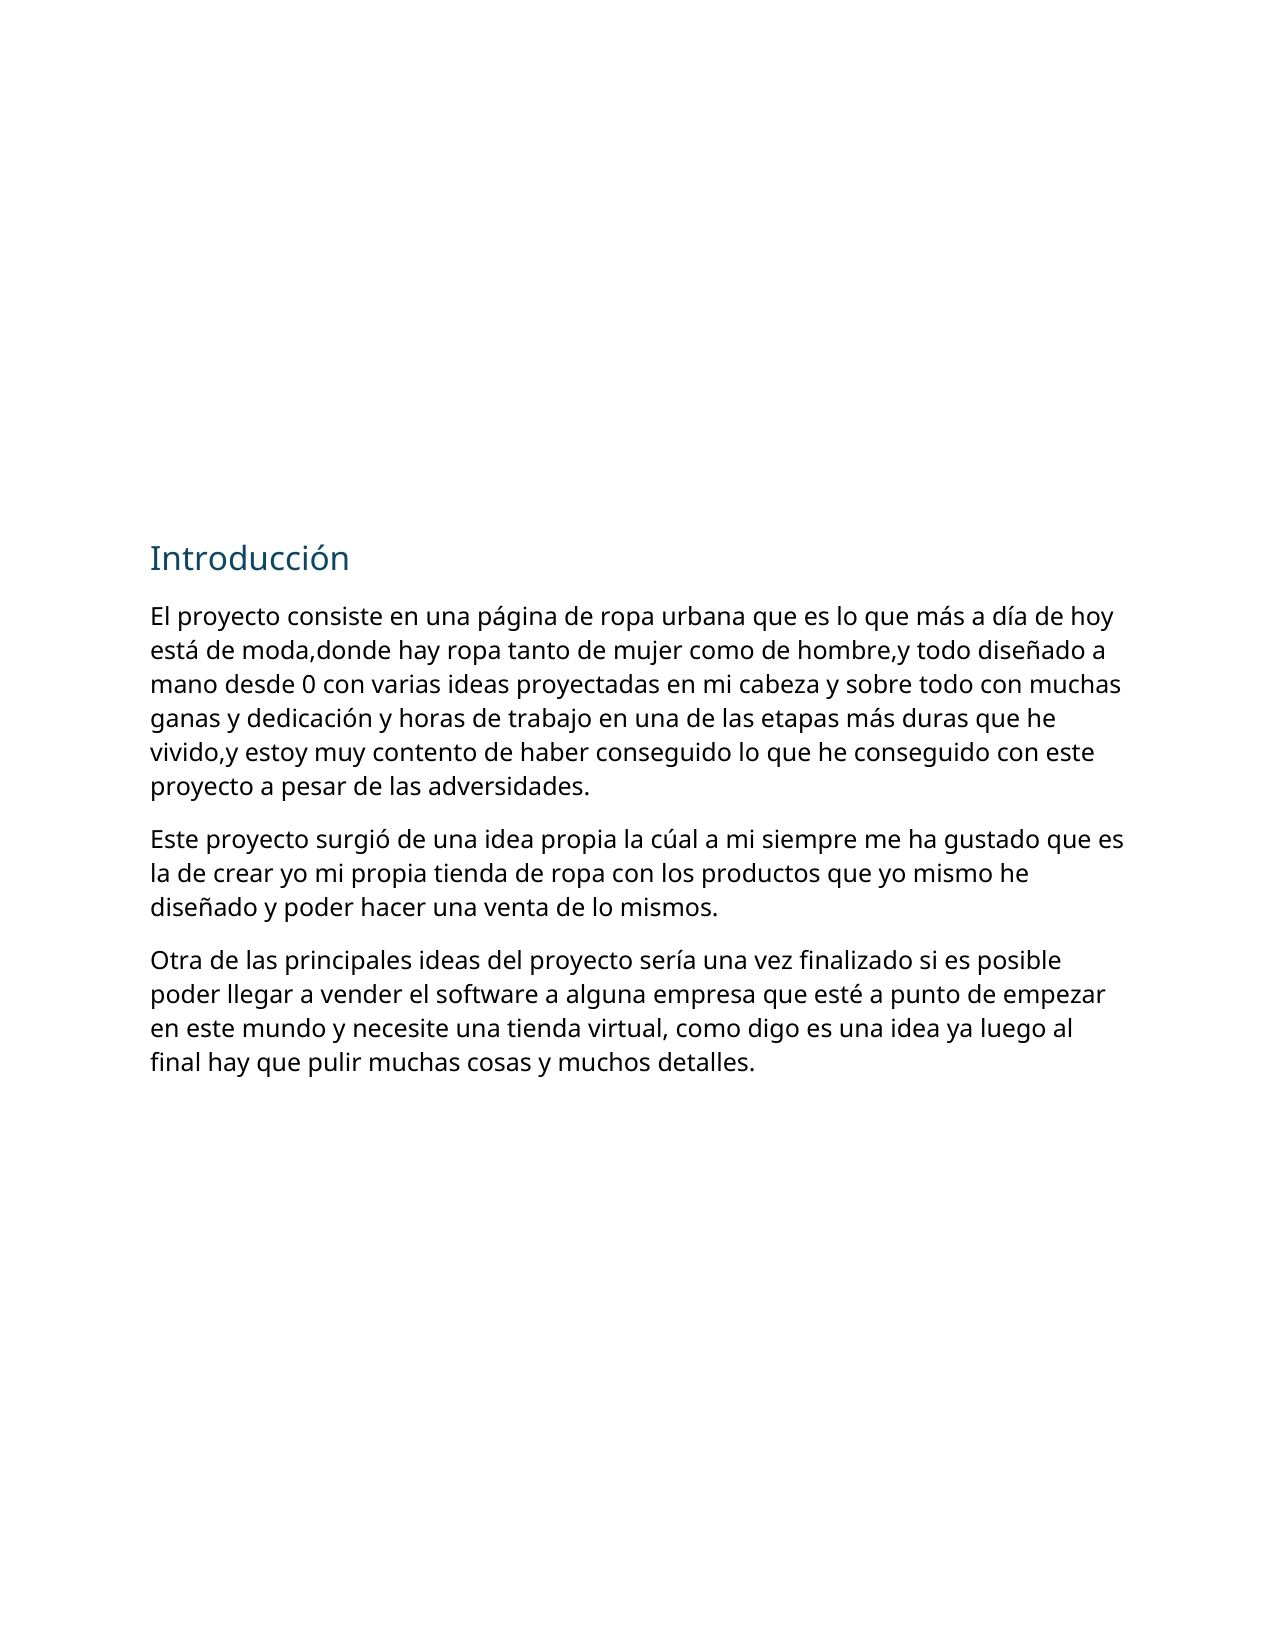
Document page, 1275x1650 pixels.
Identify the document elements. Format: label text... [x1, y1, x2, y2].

text El proyecto consiste en una página de ropa urbana que es lo que más a día de hoy está de moda,donde hay ropa tanto de mujer como de hombre,y todo diseñado a mano desde 0 con varias ideas proyectadas en mi cabeza y sobre todo con muchas ganas y dedicación y horas de trabajo en una de las etapas más duras que he vivido,y estoy muy contento de haber conseguido lo que he conseguido con este proyecto a pesar de las adversidades. [150, 598, 1125, 803]
text Este proyecto surgió de una idea propia la cúal a mi siempre me ha gustado que es la de crear yo mi propia tienda de ropa con los productos que yo mismo he diseñado y poder hacer una venta de lo mismos. [150, 822, 1125, 924]
text Otra de las principales ideas del proyecto sería una vez finalizado si es posible poder llegar a vender el software a alguna empresa que esté a punto de empezar en este mundo y necesite una tienda virtual, como digo es una idea ya luego al final hay que pulir muchas cosas y muchos detalles. [150, 942, 1125, 1079]
subtitle Introducción [150, 534, 1125, 580]
